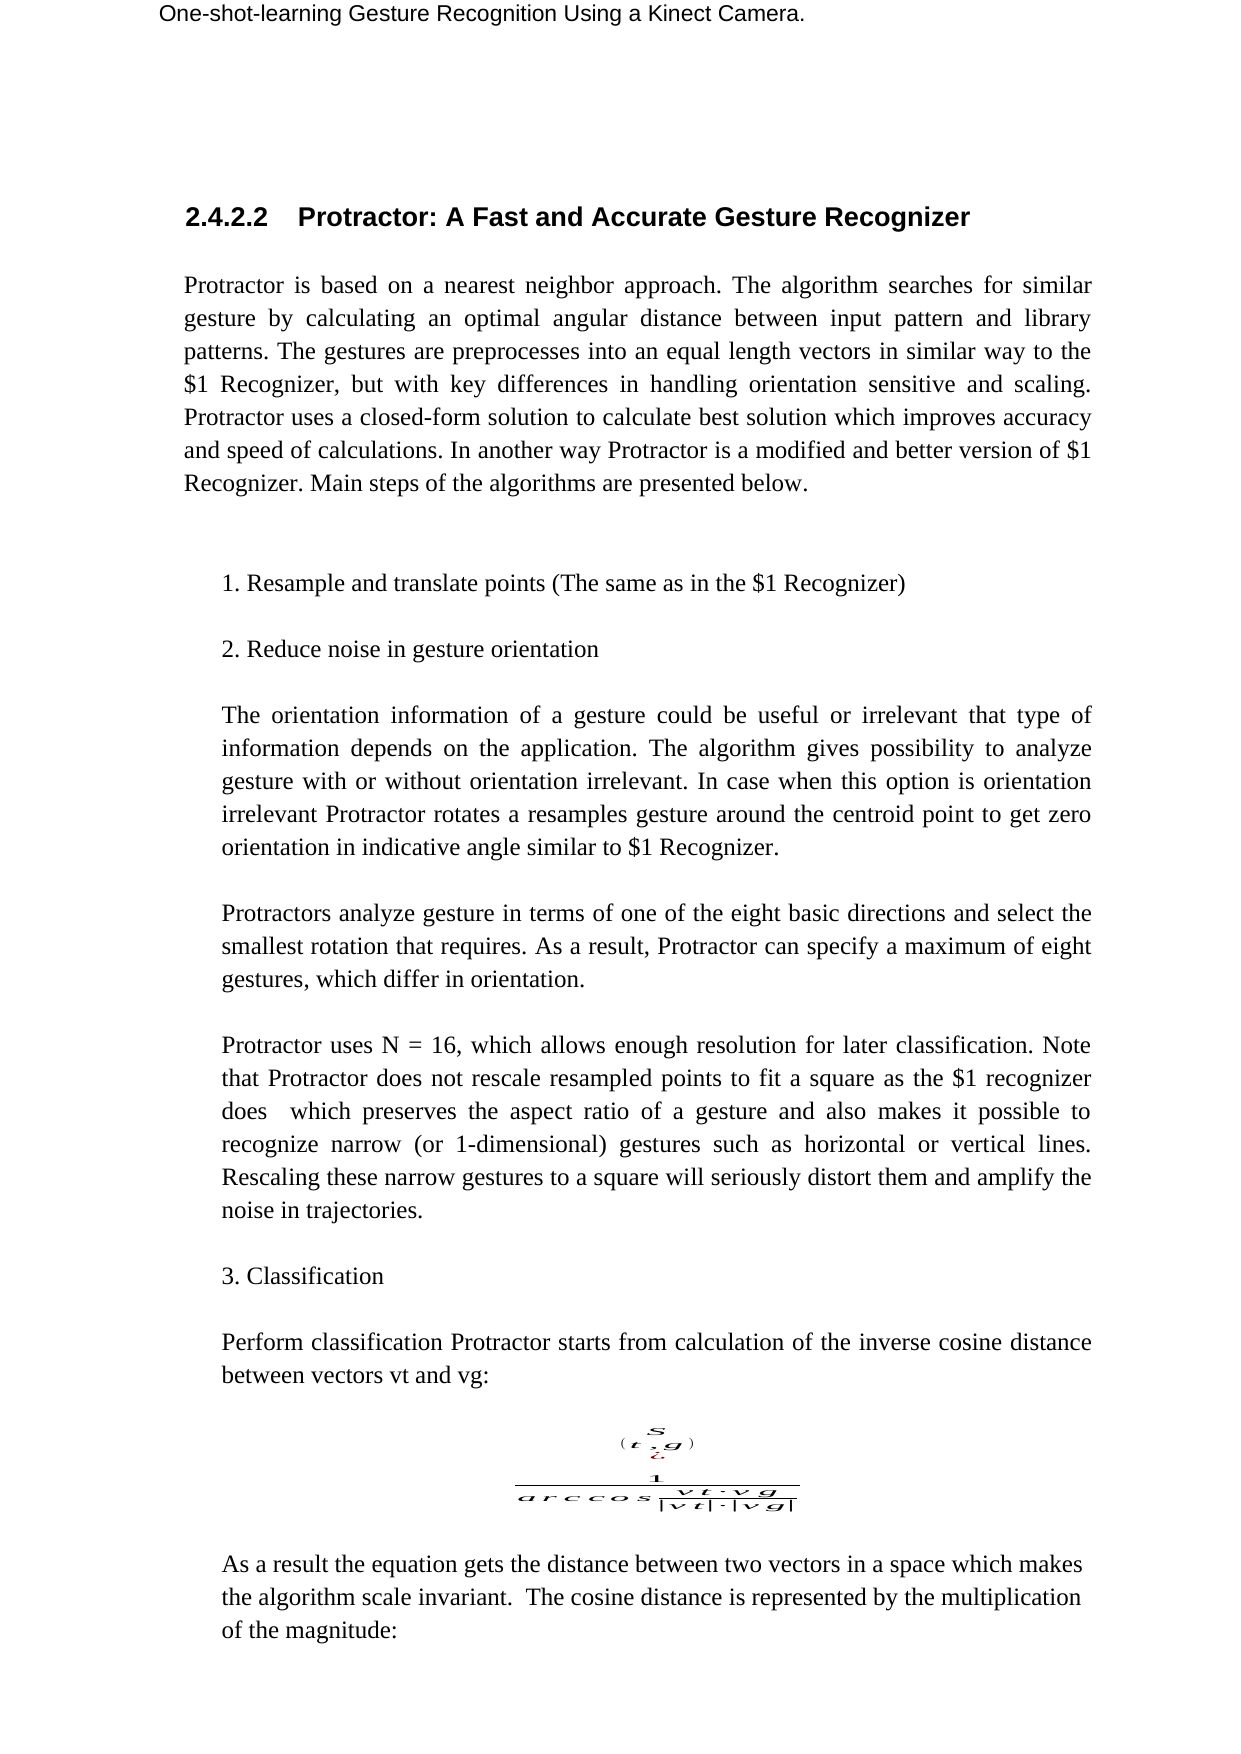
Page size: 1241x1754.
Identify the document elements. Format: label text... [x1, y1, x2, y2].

text 3. Classification [221, 1261, 1093, 1290]
text The orientation information of a gesture could be useful or irrelevant that type of information depends on the application. The algorithm gives possibility to analyze gesture with or without orientation irrelevant. In case when this option is orientation irrelevant Protractor rotates a resamples gesture around the centroid point to get zero orientation in indicative angle similar to $1 Recognizer. [221, 700, 1093, 861]
text 1. Resample and translate points (The same as in the $1 Recognizer) [221, 568, 1093, 596]
text Protractor is based on a nearest neighbor approach. The algorithm searches for similar gesture by calculating an optimal angular distance between input pattern and library patterns. The gestures are preprocesses into an equal length vectors in similar way to the $1 Recognizer, but with key differences in handling orientation sensitive and scaling. Protractor uses a closed-form solution to calculate best solution which improves accuracy and speed of calculations. In another way Protractor is a modified and better version of $1 Recognizer. Main steps of the algorithms are presented below. [184, 270, 1093, 497]
text 2. Reduce noise in gesture orientation [185, 634, 1093, 662]
list Protractor: A Fast and Accurate Gesture Recognizer [185, 201, 1093, 233]
text Perform classification Protractor starts from calculation of the inverse cosine distance between vectors vt and vg: [221, 1327, 1093, 1389]
text As a result the equation gets the distance between two vectors in a space which makes the algorithm scale invariant. The cosine distance is represented by the multiplication of the magnitude: [221, 1549, 1093, 1644]
text Protractors analyze gesture in terms of one of the eight basic directions and select the smallest rotation that requires. As a result, Protractor can specify a maximum of eight gestures, which differ in orientation. [221, 898, 1093, 993]
text Protractor uses N = 16, which allows enough resolution for later classification. Note that Protractor does not rescale resampled points to fit a square as the $1 recognizer does which preserves the aspect ratio of a gesture and also makes it possible to recognize narrow (or 1-dimensional) gestures such as horizontal or vertical lines. Rescaling these narrow gestures to a square will seriously distort them and amplify the noise in trajectories. [221, 1030, 1093, 1224]
